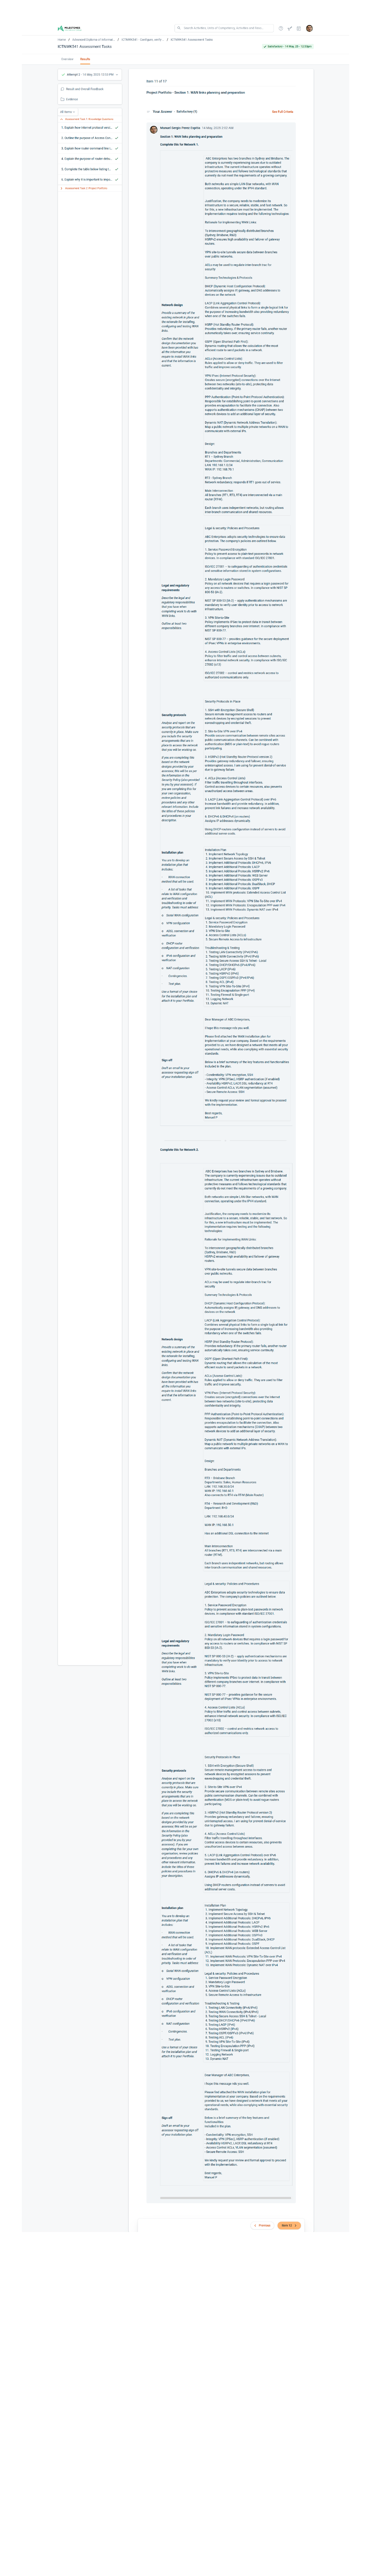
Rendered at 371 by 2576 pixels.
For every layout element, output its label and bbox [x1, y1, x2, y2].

picture [22, 22, 349, 2232]
